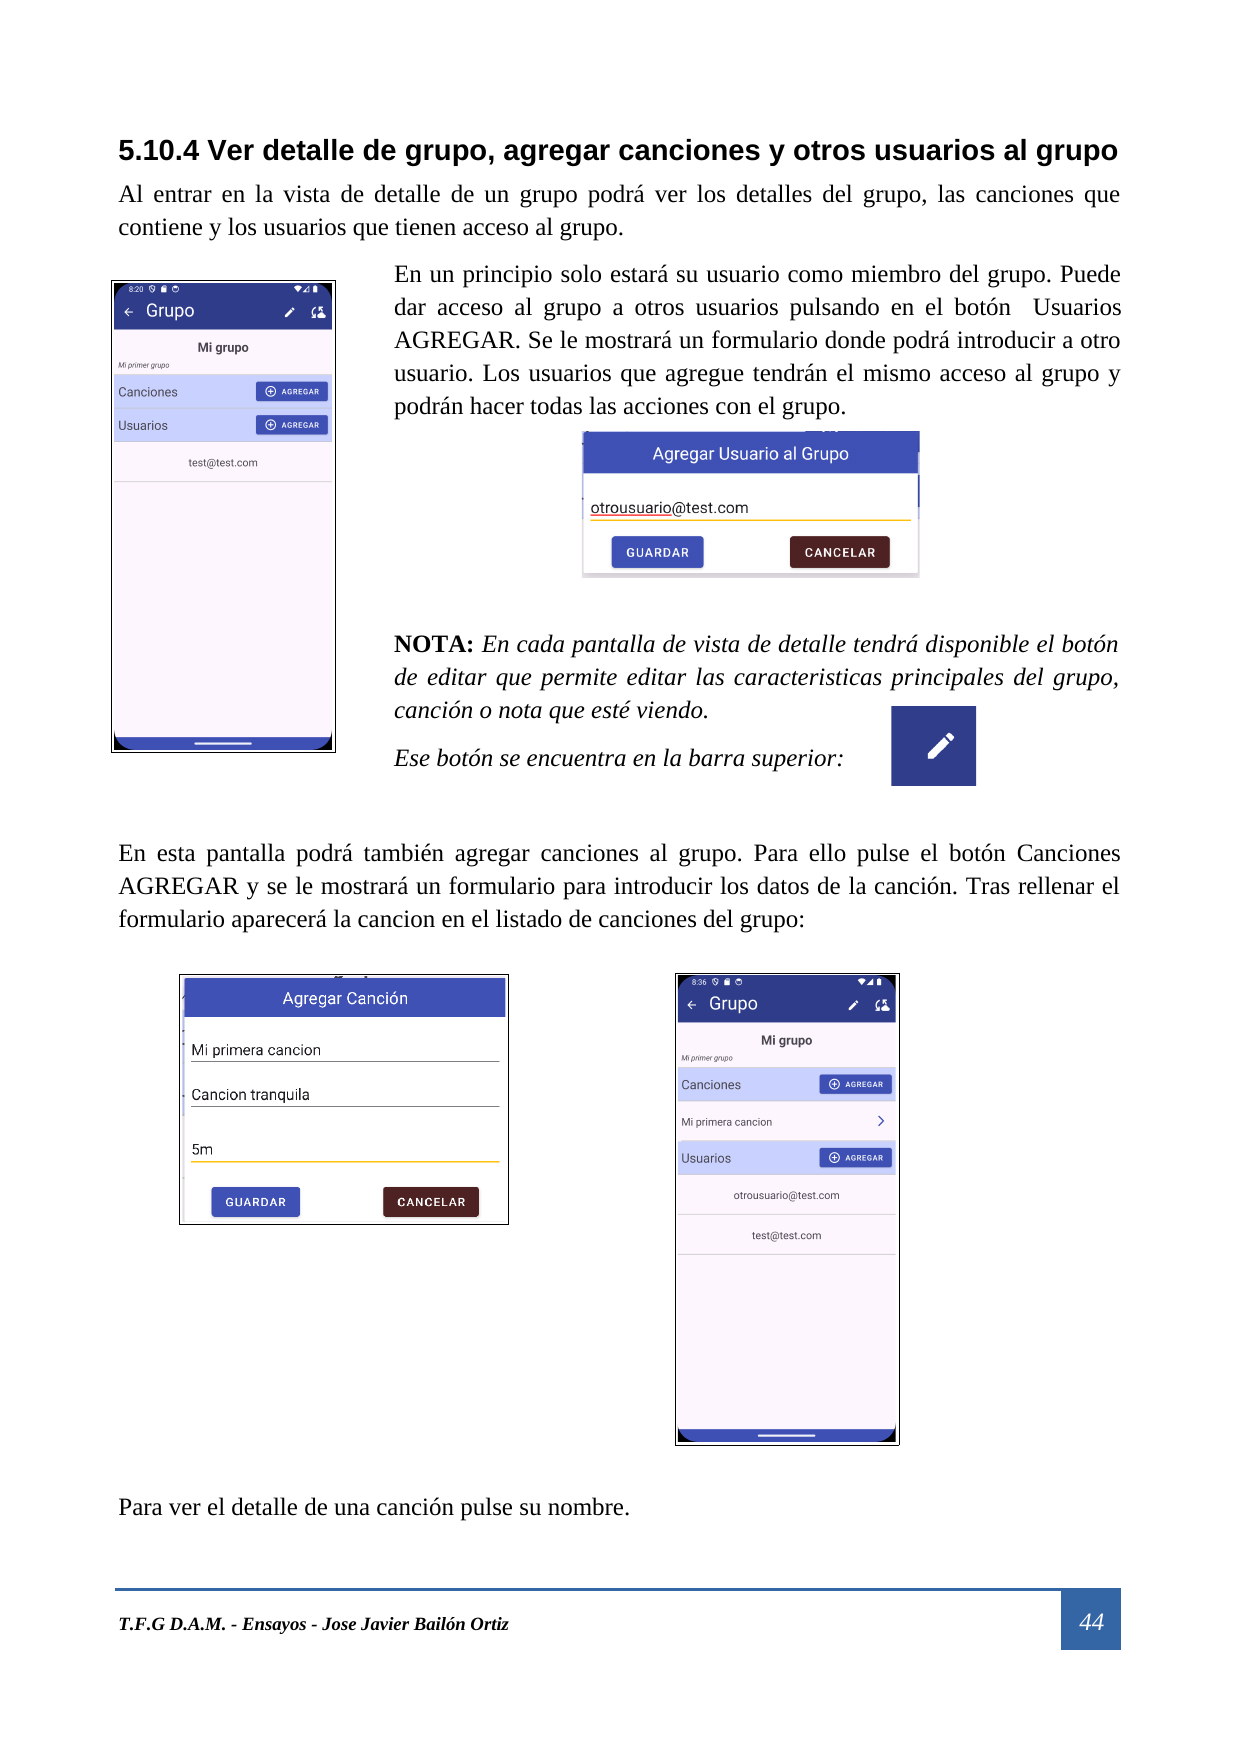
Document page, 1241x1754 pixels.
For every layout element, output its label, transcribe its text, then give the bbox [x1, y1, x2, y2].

text Ese botón se encuentra en la barra superior: [118, 743, 891, 772]
text [112, 281, 335, 752]
picture [182, 976, 506, 1222]
subtitle 5.10.4 Ver detalle de grupo, agregar canciones y otros usuarios al grupo [118, 133, 1122, 166]
text En esta pantalla podrá también agregar canciones al grupo. Para ello pulse el botón Canciones AGREGAR y se le mostrará un formulario para introducir los datos de la canción. Tras rellenar el formulario aparecerá la cancion en el listado de canciones del grupo: [118, 838, 1122, 933]
text NOTA: En cada pantalla de vista de detalle tendrá disponible el botón de editar que permite editar las caracteristicas principales del grupo, canción o nota que esté viendo. [336, 629, 1122, 724]
picture [581, 431, 920, 578]
text [977, 743, 1122, 772]
text Al entrar en la vista de detalle de un grupo podrá ver los detalles del grupo, las canciones que contiene y los usuarios que tienen acceso al grupo. [118, 179, 1122, 241]
picture [891, 706, 977, 786]
text Para ver el detalle de una canción pulse su nombre. [118, 1492, 1122, 1521]
text En un principio solo estará su usuario como miembro del grupo. Puede dar acceso al grupo a otros usuarios pulsando en el botón Usuarios AGREGAR. Se le mostrará un formulario donde podrá introducir a otro usuario. Los usuarios que agregue tendrán el mismo acceso al grupo y podrán hacer todas las acciones con el grupo. [118, 259, 1122, 420]
